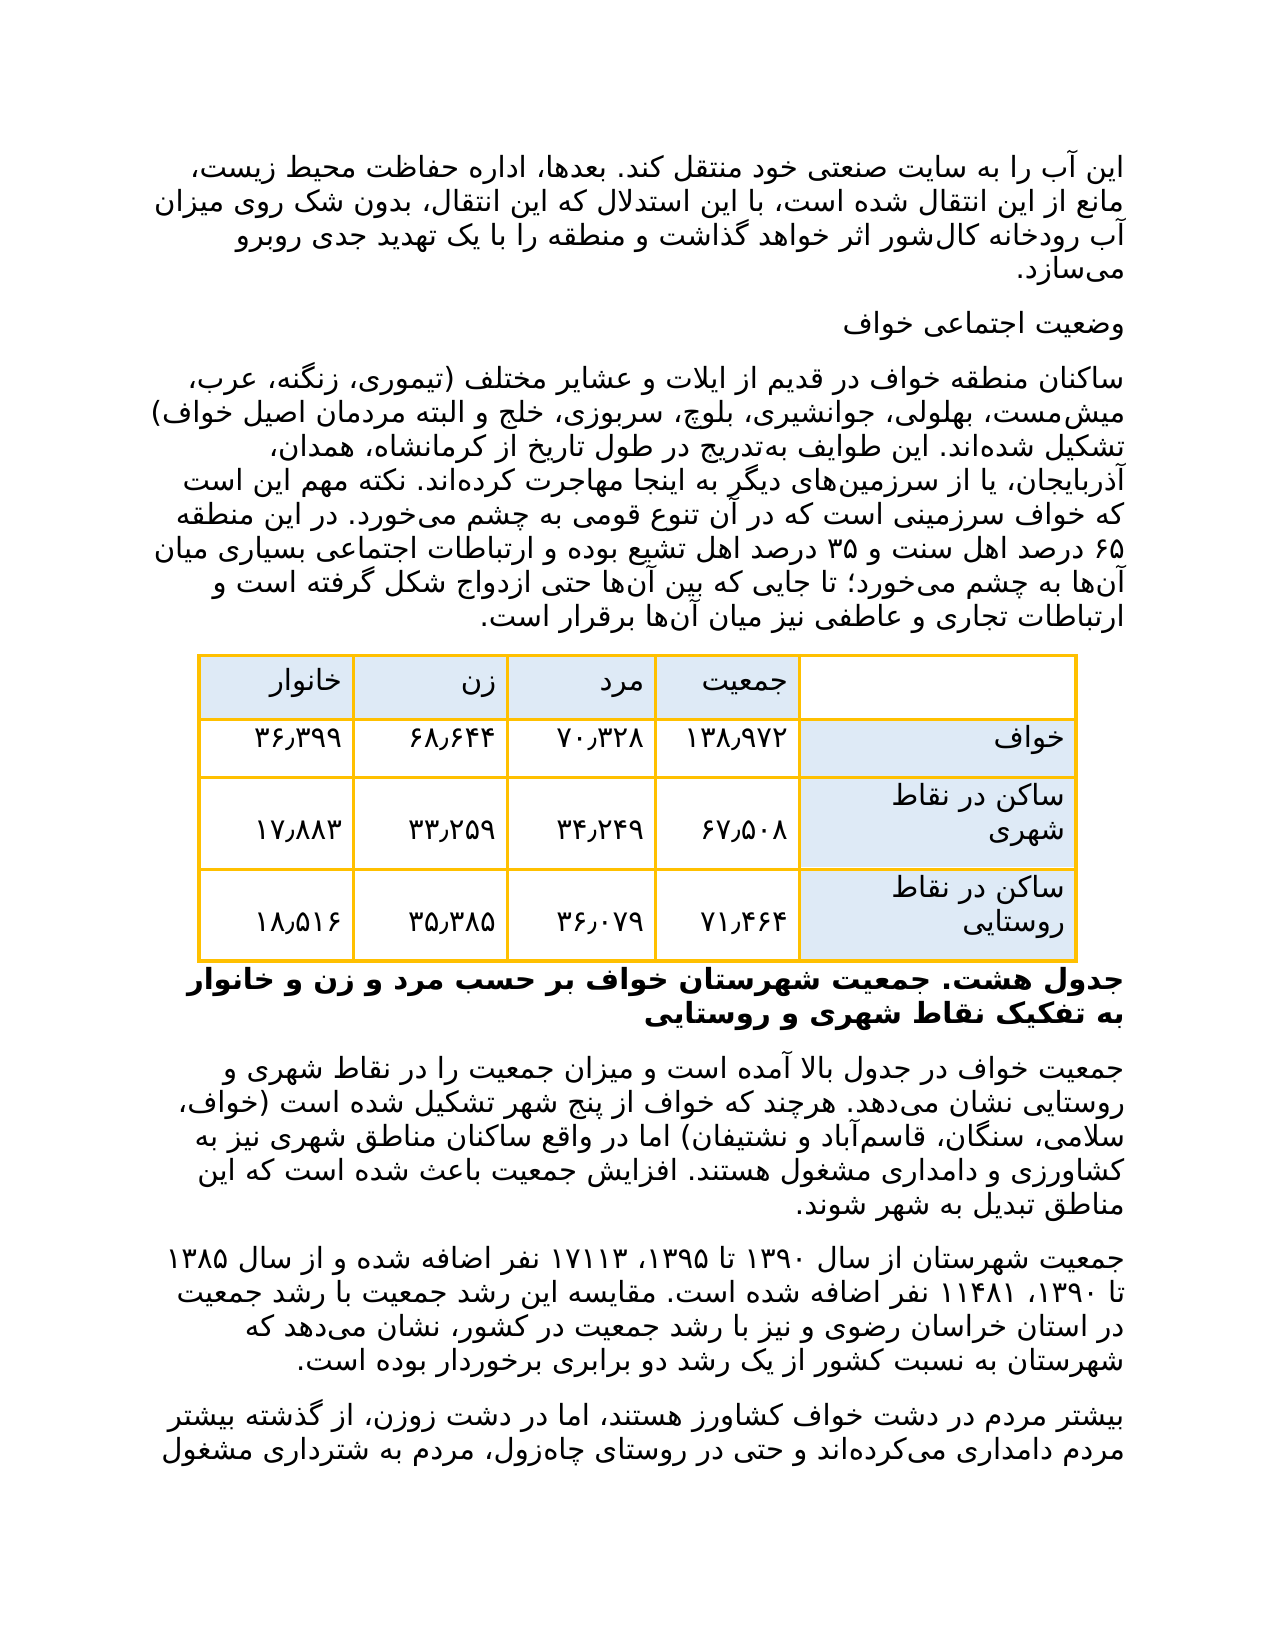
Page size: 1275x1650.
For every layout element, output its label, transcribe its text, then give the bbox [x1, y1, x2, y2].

table_cell ساکن در نقاط شهری [801, 779, 1074, 867]
table_cell ۳۶٫۰۷۹ [509, 871, 654, 959]
table_cell ۳۵٫۳۸۵ [355, 871, 506, 959]
text جمعیت خواف در جدول بالا آمده است و میزان جمعیت را در نقاط شهری و روستایی نشان می‌دهد. هرچند که خواف از پنج شهر تشکیل شده است (خواف، سلامی، سنگان، قاسم‌آباد و نشتیفان) اما در واقع ساکنان مناطق شهری نیز به کشاورزی و دامداری مشغول هستند. افزایش جمعیت باعث شده است که این مناطق تبدیل به شهر شوند. [150, 1051, 1125, 1221]
table_header زن [355, 657, 506, 718]
table_header خانوار [201, 657, 352, 718]
table_cell ۳۳٫۲۵۹ [355, 779, 506, 867]
table_header [801, 657, 1074, 718]
text وضعیت اجتماعی خواف [150, 307, 1125, 341]
text گفته می‌شود شرکت معادن سنگ ‌آهن احیاء سپاهان، چند سال پیش تصمیم گرفت که روی این رودخانه، پیش از سد گابیونی اداره حفاظت محیط‌ زیست، اما خارج از منطقه حفاظت‌شده محیط‌ زیست، بند خاکی ایجاد کند؛ با این هدف که بتواند این آب را به سایت صنعتی خود منتقل کند. بعدها، اداره حفاظت محیط‌ زیست، مانع از این انتقال شده است، با این استدلال که این انتقال، بدون شک روی میزان آب رودخانه کال‌شور اثر خواهد گذاشت و منطقه را با یک تهدید جدی روبرو می‌سازد. [150, 150, 1125, 286]
table_cell خواف [801, 721, 1074, 776]
table_header جمعیت [657, 657, 798, 718]
table_cell ۱۳۸٫۹۷۲ [657, 721, 798, 776]
table_cell ۳۴٫۲۴۹ [509, 779, 654, 867]
table_cell ساکن در نقاط روستایی [801, 871, 1074, 959]
text بیشتر مردم در دشت خواف کشاورز هستند، اما در دشت زوزن، از گذشته بیشتر مردم دامداری می‌کرده‌اند و حتی در روستای چاه‌زول، مردم به شترداری مشغول هستند. حداقل در دشت زوزن اگر از گذشته به کشاورزی هم مشغول بوده‌اند، بیشتر به خاطر قوت خانواده و خوراک دام بوده است. اما با گسترش چاه در این منطقه، کشاورزی تبدیل به یک روش معیشتی شده و قدرت یافته است. در قاسم‌آباد کشاورزانی را ملاقات کردیم که در کشاورزی حرفه‌ای بودند و باغات پسته در آنجا گسترش یافته بود. گفته می‌شود که سده، قطب زعفران شهرستان خواف است. در‌حالی‌که مطابق آنچه در کتاب ابراهیم زنگنه آمده است، در سال ۱۳۷۵ یعنی بیش از بیست سال پیش، این کشاورزی محدود بوده است. [150, 1398, 1125, 1466]
text جمعیت شهرستان از سال ۱۳۹۰ تا ۱۳۹۵، ۱۷۱۱۳ نفر اضافه شده و از سال ۱۳۸۵ تا ۱۳۹۰، ۱۱۴۸۱ نفر اضافه شده است. مقایسه این رشد جمعیت با رشد جمعیت در استان خراسان رضوی و نیز با رشد جمعیت در کشور، نشان می‌دهد که شهرستان به نسبت کشور از یک رشد دو برابری برخوردار بوده است. [150, 1242, 1125, 1378]
table_cell ۷۰٫۳۲۸ [509, 721, 654, 776]
text جدول هشت. جمعیت شهرستان خواف بر حسب مرد و زن و خانوار به تفکیک نقاط شهری و روستایی [150, 962, 1125, 1030]
table_cell ۱۷٫۸۸۳ [201, 779, 352, 867]
table_cell ۱۸٫۵۱۶ [201, 871, 352, 959]
table_header مرد [509, 657, 654, 718]
table_cell ۶۷٫۵۰۸ [657, 779, 798, 867]
table_cell ۷۱٫۴۶۴ [657, 871, 798, 959]
table_cell ۳۶٫۳۹۹ [201, 721, 352, 776]
text ساکنان منطقه خواف در قدیم از ایلات و عشایر مختلف (تیموری، زنگنه، عرب، میش‌مست، بهلولی، جوانشیری، بلوچ، سربوزی، خلج و البته مردمان اصیل خواف) تشکیل شده‌اند. این طوایف به‌تدریج در طول تاریخ از کرمانشاه، همدان، آذربایجان، یا از سرزمین‌های دیگر به اینجا مهاجرت کرده‌اند. نکته مهم این است که خواف سرزمینی است که در آن تنوع قومی به چشم می‌خورد. در این منطقه ۶۵ درصد اهل سنت و ۳۵ درصد اهل تشیع بوده و ارتباطات اجتماعی بسیاری میان آن‌ها به چشم می‌خورد؛ تا جایی که بین آن‌ها حتی ازدواج شکل گرفته است و ارتباطات تجاری و عاطفی نیز میان آن‌ها برقرار است. [150, 361, 1125, 633]
table_cell ۶۸٫۶۴۴ [355, 721, 506, 776]
